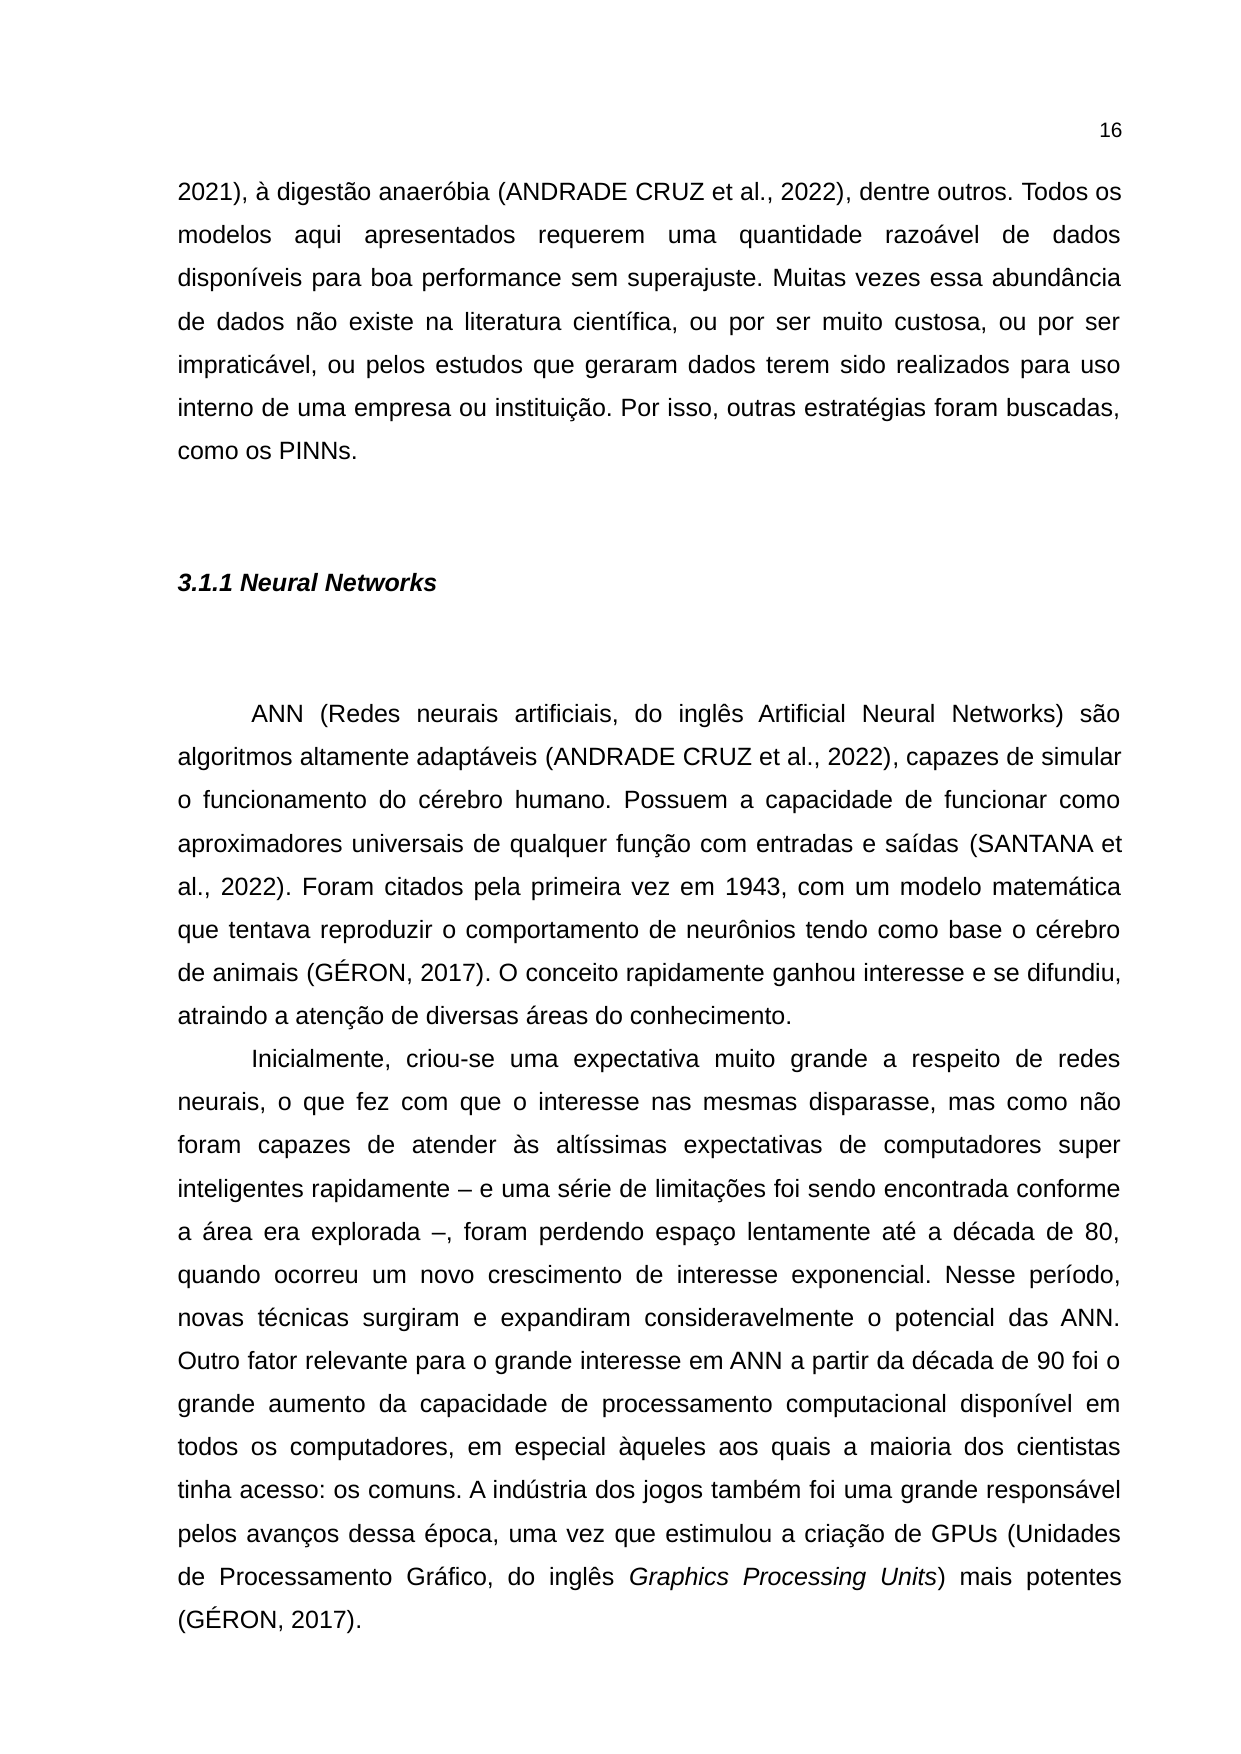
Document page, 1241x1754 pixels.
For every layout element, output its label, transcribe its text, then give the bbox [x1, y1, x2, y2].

text Inicialmente, criou-se uma expectativa muito grande a respeito de redes neurais, o que fez com que o interesse nas mesmas disparasse, mas como não foram capazes de atender às altíssimas expectativas de computadores super inteligentes rapidamente – e uma série de limitações foi sendo encontrada conforme a área era explorada –, foram perdendo espaço lentamente até a década de 80, quando ocorreu um novo crescimento de interesse exponencial. Nesse período, novas técnicas surgiram e expandiram consideravelmente o potencial das ANN. Outro fator relevante para o grande interesse em ANN a partir da década de 90 foi o grande aumento da capacidade de processamento computacional disponível em todos os computadores, em especial àqueles aos quais a maioria dos cientistas tinha acesso: os comuns. A indústria dos jogos também foi uma grande responsável pelos avanços dessa época, uma vez que estimulou a criação de GPUs (Unidades de Processamento Gráfico, do inglês Graphics Processing Units) mais potentes (GÉRON, 2017). [177, 1044, 1122, 1633]
text ANN (Redes neurais artificiais, do inglês Artificial Neural Networks) são algoritmos altamente adaptáveis (ANDRADE CRUZ et al., 2022), capazes de simular o funcionamento do cérebro humano. Possuem a capacidade de funcionar como aproximadores universais de qualquer função com entradas e saídas (SANTANA et al., 2022). Foram citados pela primeira vez em 1943, com um modelo matemática que tentava reproduzir o comportamento de neurônios tendo como base o cérebro de animais (GÉRON, 2017). O conceito rapidamente ganhou interesse e se difundiu, atraindo a atenção de diversas áreas do conhecimento. [177, 699, 1122, 1030]
subtitle Neural Networks [177, 567, 1122, 596]
text 2021), à digestão anaeróbia (ANDRADE CRUZ et al., 2022), dentre outros. Todos os modelos aqui apresentados requerem uma quantidade razoável de dados disponíveis para boa performance sem superajuste. Muitas vezes essa abundância de dados não existe na literatura científica, ou por ser muito custosa, ou por ser impraticável, ou pelos estudos que geraram dados terem sido realizados para uso interno de uma empresa ou instituição. Por isso, outras estratégias foram buscadas, como os PINNs. [177, 177, 1122, 464]
